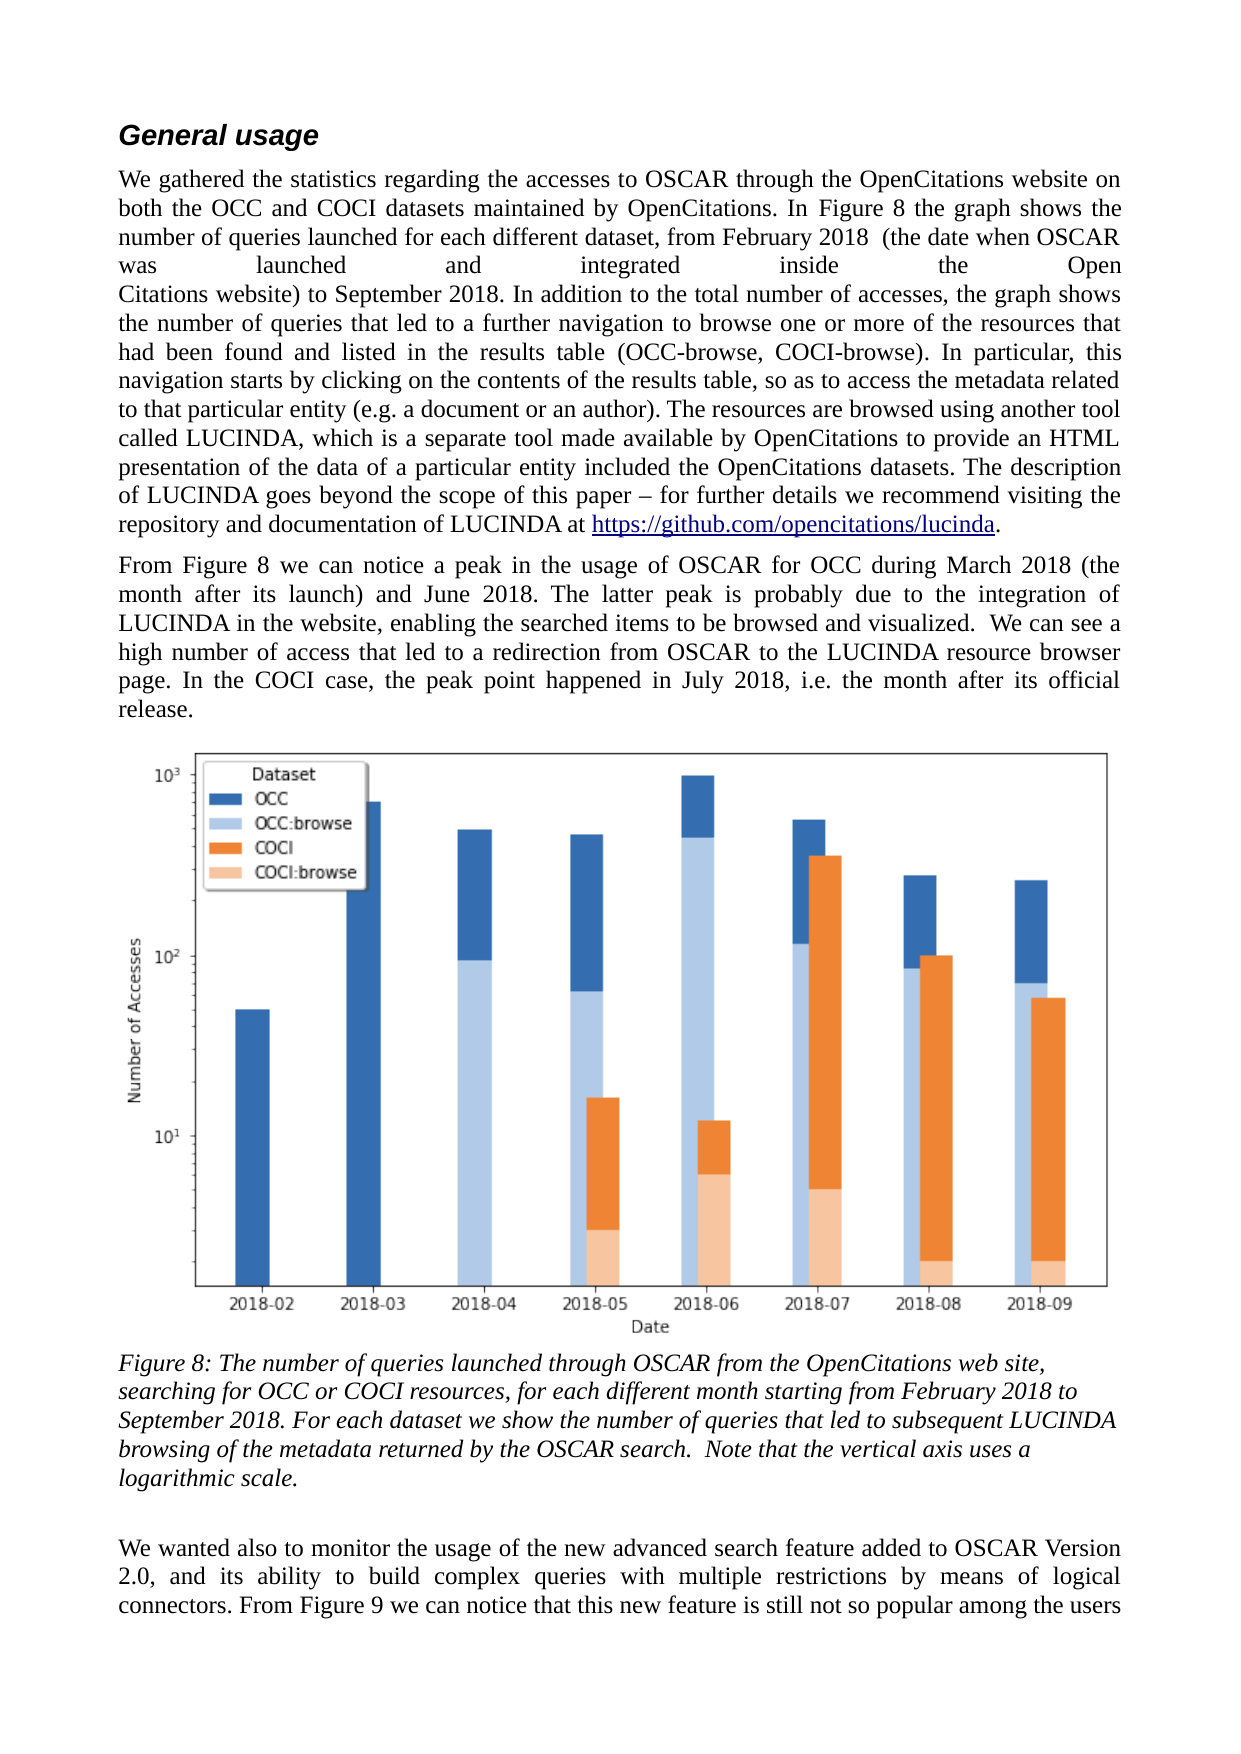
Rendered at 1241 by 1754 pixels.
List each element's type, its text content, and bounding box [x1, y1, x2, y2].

picture [118, 735, 1123, 1348]
text We wanted also to monitor the usage of the new advanced search feature added to OSCAR Version 2.0, and its ability to build complex queries with multiple restrictions by means of logical connectors. From Figure 9 we can notice that this new feature is still not so popular among the users [118, 1533, 1122, 1619]
subtitle General usage [118, 118, 1122, 152]
text From Figure 8 we can notice a peak in the usage of OSCAR for OCC during March 2018 (the month after its launch) and June 2018. The latter peak is probably due to the integration of LUCINDA in the website, enabling the searched items to be browsed and visualized. We can see a high number of access that led to a redirection from OSCAR to the LUCINDA resource browser page. In the COCI case, the peak point happened in July 2018, i.e. the month after its official release. [118, 550, 1122, 723]
text Figure 8: The number of queries launched through OSCAR from the OpenCitations web site, searching for OCC or COCI resources, for each different month starting from February 2018 to September 2018. For each dataset we show the number of queries that led to subsequent LUCINDA browsing of the metadata returned by the OSCAR search. Note that the vertical axis uses a logarithmic scale. [118, 1348, 1122, 1491]
text We gathered the statistics regarding the accesses to OSCAR through the OpenCitations website on both the OCC and COCI datasets maintained by OpenCitations. In Figure 8 the graph shows the number of queries launched for each different dataset, from February 2018 (the date when OSCAR was launched and integrated inside the Open Citations website) to September 2018. In addition to the total number of accesses, the graph shows the number of queries that led to a further navigation to browse one or more of the resources that had been found and listed in the results table (OCC-browse, COCI-browse). In particular, this navigation starts by clicking on the contents of the results table, so as to access the metadata related to that particular entity (e.g. a document or an author). The resources are browsed using another tool called LUCINDA, which is a separate tool made available by OpenCitations to provide an HTML presentation of the data of a particular entity included the OpenCitations datasets. The description of LUCINDA goes beyond the scope of this paper – for further details we recommend visiting the repository and documentation of LUCINDA at https://github.com/opencitations/lucinda. [118, 164, 1122, 538]
